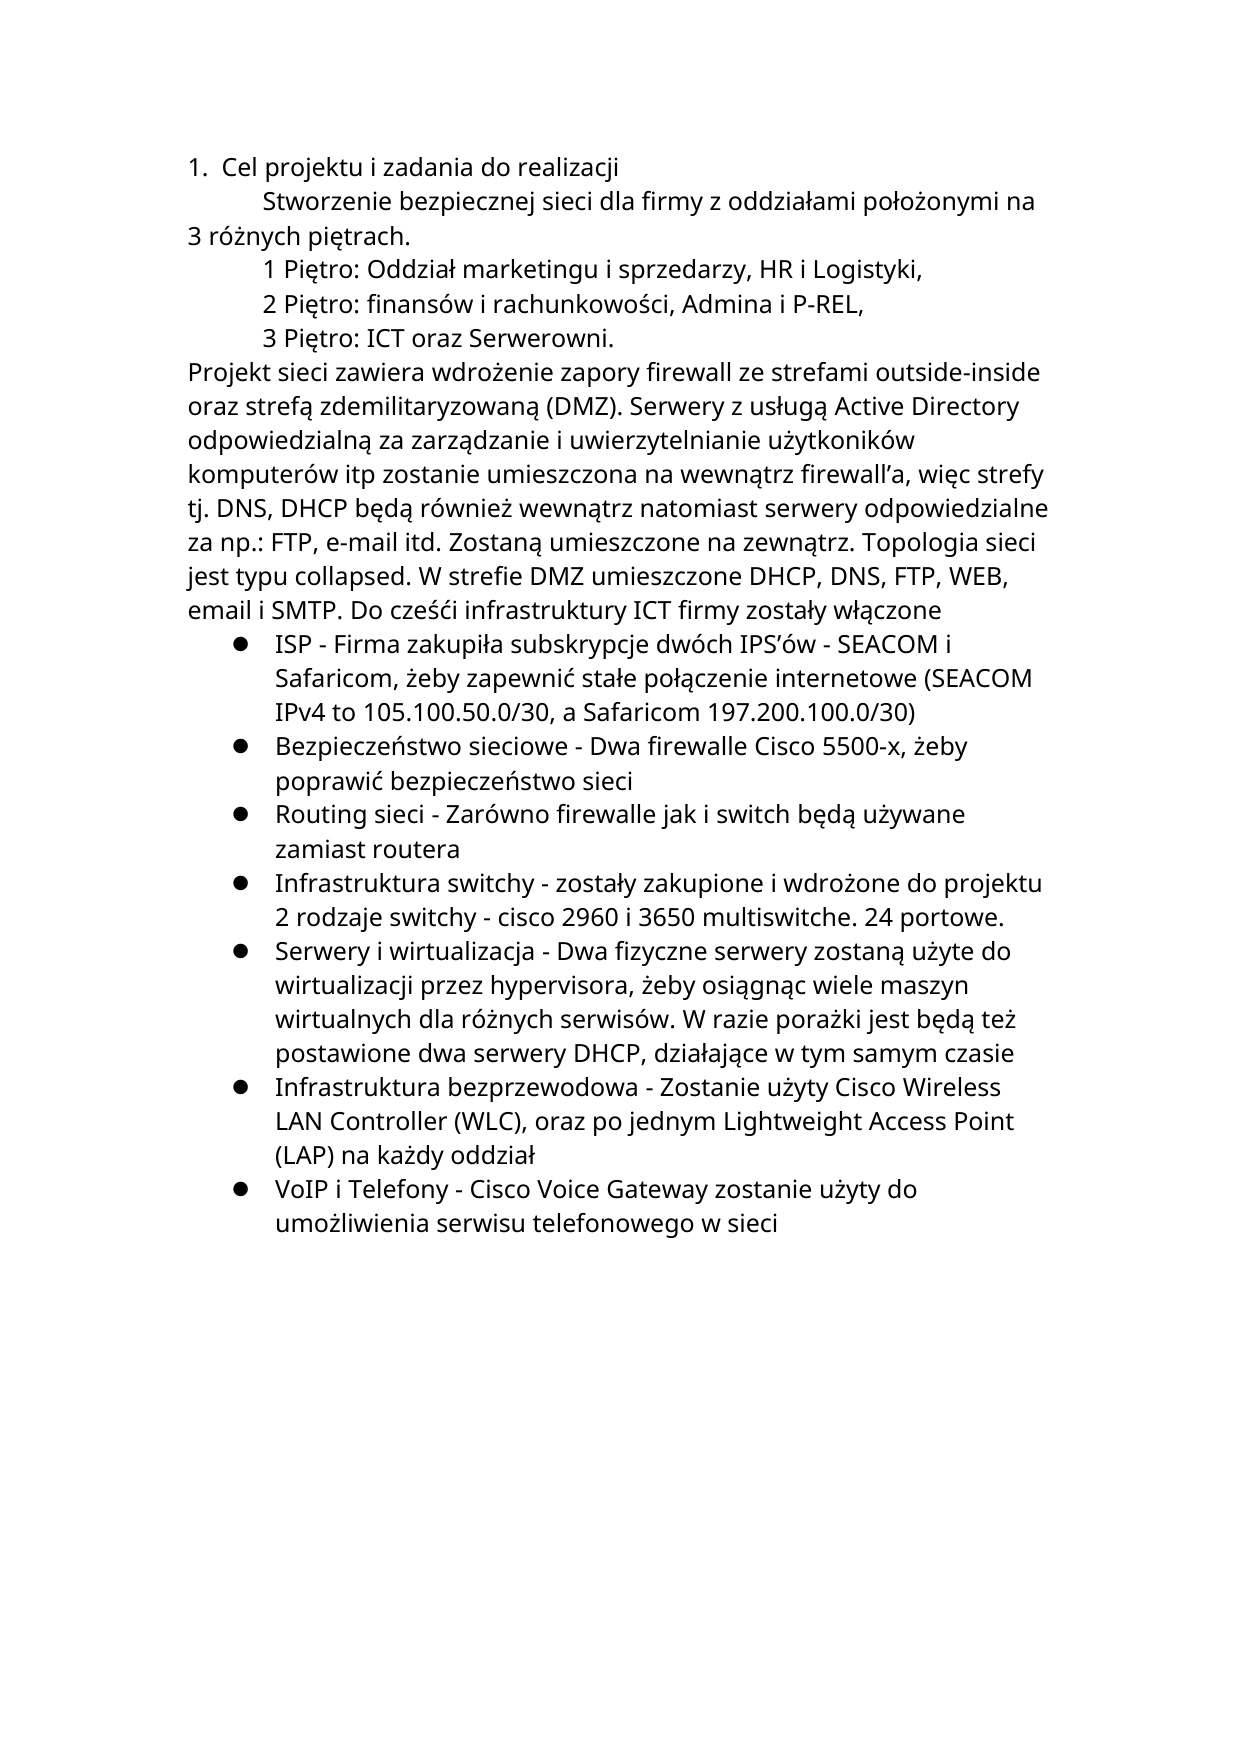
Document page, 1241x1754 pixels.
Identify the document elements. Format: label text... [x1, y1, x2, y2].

list Serwery i wirtualizacja - Dwa fizyczne serwery zostaną użyte do wirtualizacji przez hypervisora, żeby osiągnąc wiele maszyn wirtualnych dla różnych serwisów. W razie porażki jest będą też postawione dwa serwery DHCP, działające w tym samym czasie [231, 933, 1053, 1070]
list Cel projektu i zadania do realizacji [187, 150, 1053, 184]
list Infrastruktura bezprzewodowa - Zostanie użyty Cisco Wireless LAN Controller (WLC), oraz po jednym Lightweight Access Point (LAP) na każdy oddział [231, 1070, 1053, 1172]
text 2 Piętro: finansów i rachunkowości, Admina i P-REL, [187, 286, 1053, 320]
text 3 Piętro: ICT oraz Serwerowni. [187, 320, 1053, 354]
list Bezpieczeństwo sieciowe - Dwa firewalle Cisco 5500-x, żeby poprawić bezpieczeństwo sieci [231, 729, 1053, 797]
text Projekt sieci zawiera wdrożenie zapory firewall ze strefami outside-inside oraz strefą zdemilitaryzowaną (DMZ). Serwery z usługą Active Directory odpowiedzialną za zarządzanie i uwierzytelnianie użytkoników komputerów itp zostanie umieszczona na wewnątrz firewall’a, więc strefy tj. DNS, DHCP będą również wewnątrz natomiast serwery odpowiedzialne za np.: FTP, e-mail itd. Zostaną umieszczone na zewnątrz. Topologia sieci jest typu collapsed. W strefie DMZ umieszczone DHCP, DNS, FTP, WEB, email i SMTP. Do cześći infrastruktury ICT firmy zostały włączone [187, 354, 1053, 627]
list Infrastruktura switchy - zostały zakupione i wdrożone do projektu 2 rodzaje switchy - cisco 2960 i 3650 multiswitche. 24 portowe. [231, 865, 1053, 933]
text Stworzenie bezpiecznej sieci dla firmy z oddziałami położonymi na 3 różnych piętrach. [187, 184, 1053, 252]
list ISP - Firma zakupiła subskrypcje dwóch IPS’ów - SEACOM i Safaricom, żeby zapewnić stałe połączenie internetowe (SEACOM IPv4 to 105.100.50.0/30, a Safaricom 197.200.100.0/30) [231, 627, 1053, 729]
list Routing sieci - Zarówno firewalle jak i switch będą używane zamiast routera [231, 797, 1053, 865]
text 1 Piętro: Oddział marketingu i sprzedarzy, HR i Logistyki, [187, 252, 1053, 286]
list VoIP i Telefony - Cisco Voice Gateway zostanie użyty do umożliwienia serwisu telefonowego w sieci [231, 1172, 1053, 1240]
